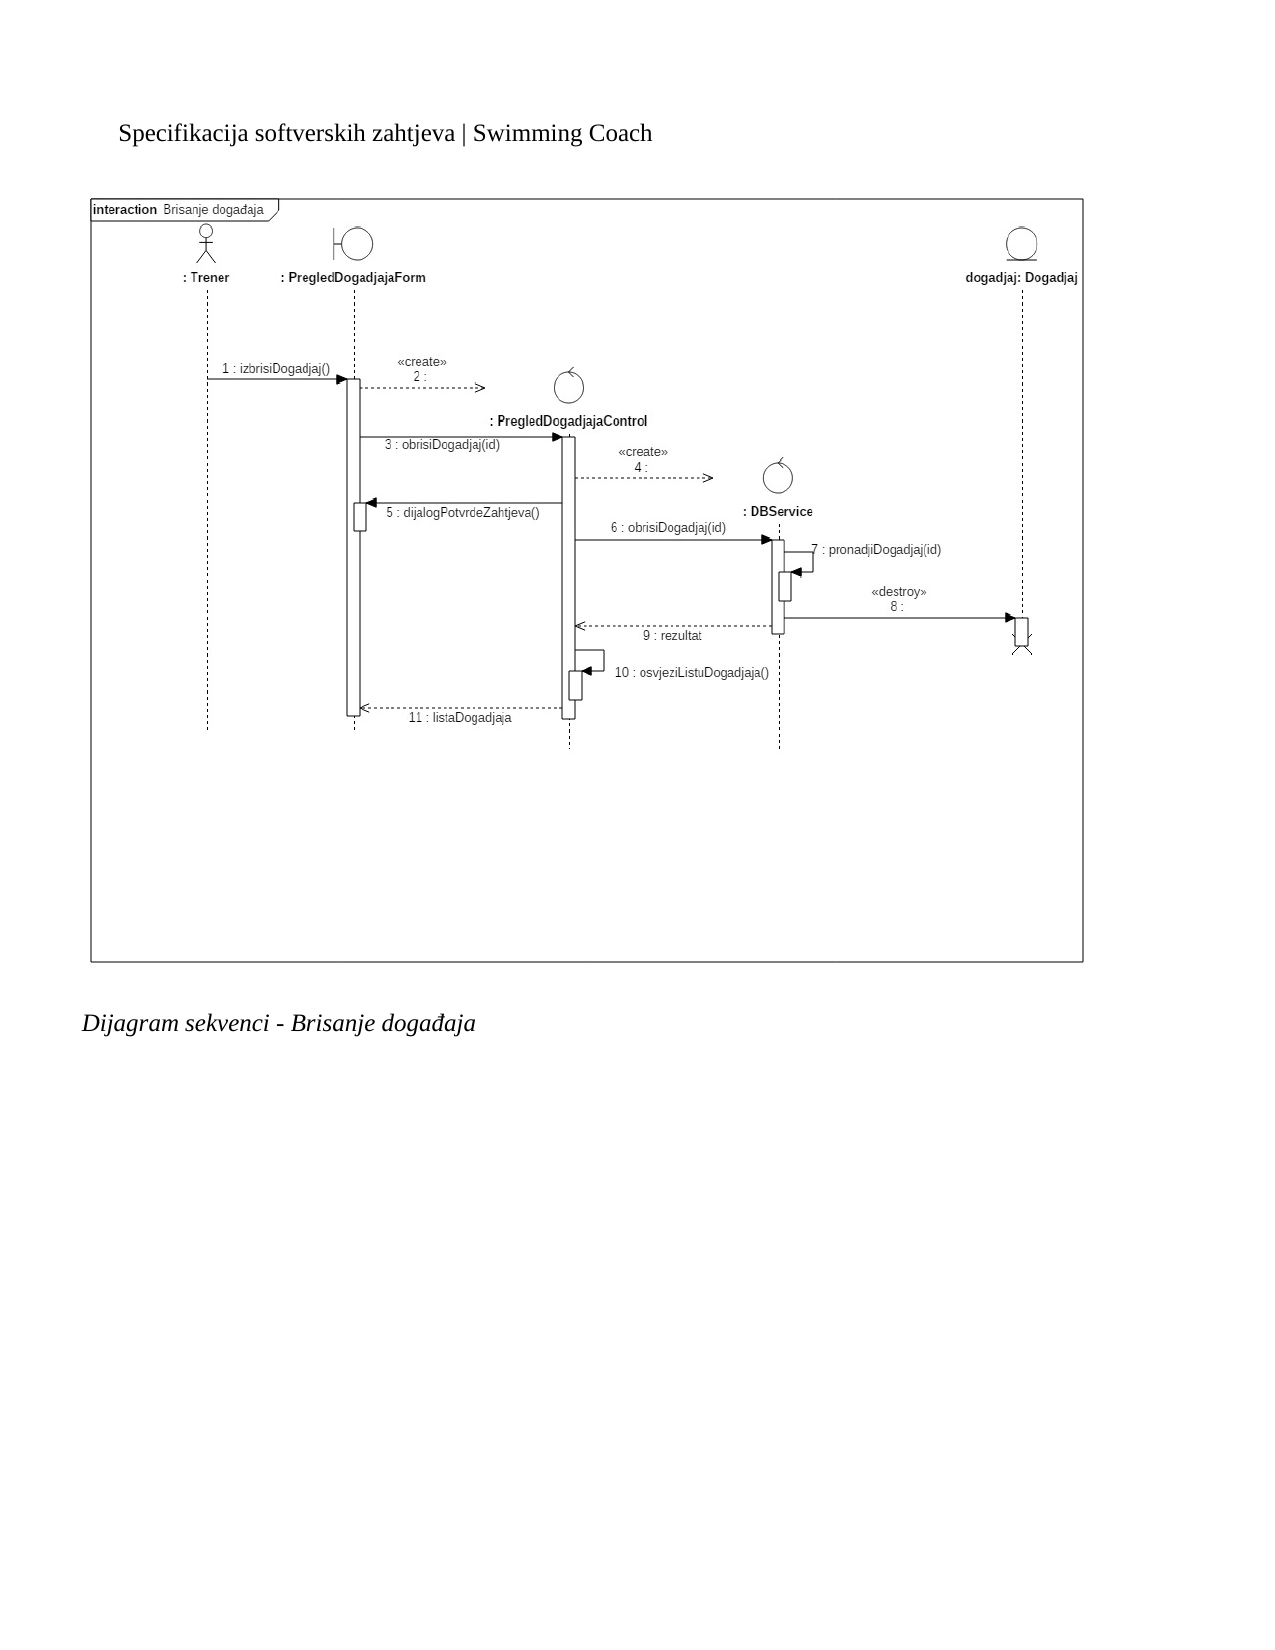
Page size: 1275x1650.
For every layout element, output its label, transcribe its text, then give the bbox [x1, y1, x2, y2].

text Dijagram sekvenci - Brisanje događaja [82, 189, 1193, 1037]
picture [81, 189, 1121, 1004]
